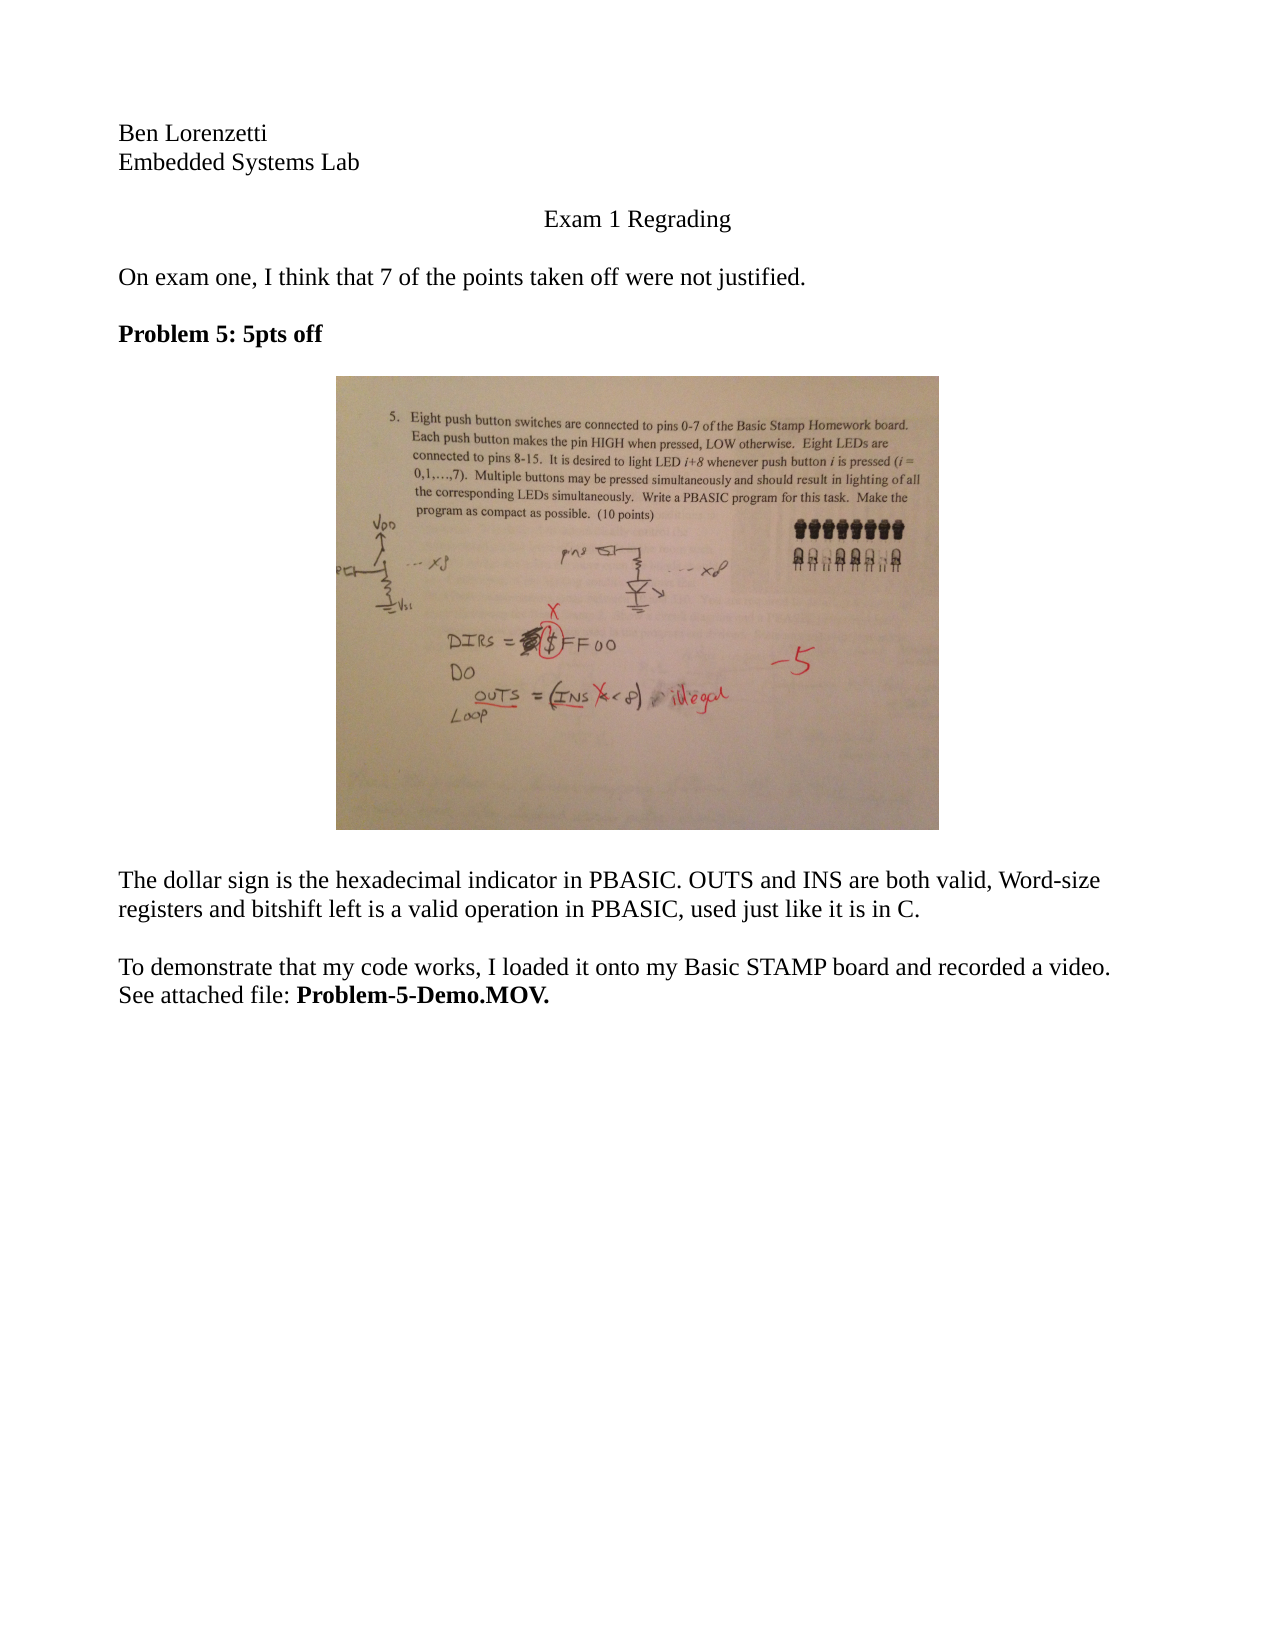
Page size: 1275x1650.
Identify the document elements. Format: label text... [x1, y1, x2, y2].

text On exam one, I think that 7 of the points taken off were not justified. [118, 262, 1157, 291]
text See attached file: Problem-5-Demo.MOV. [118, 981, 1157, 1009]
text To demonstrate that my code works, I loaded it onto my Basic STAMP board and recorded a video. [118, 952, 1157, 981]
text The dollar sign is the hexadecimal indicator in PBASIC. OUTS and INS are both valid, Word-size registers and bitshift left is a valid operation in PBASIC, used just like it is in C. [118, 866, 1157, 923]
picture [336, 376, 939, 830]
text Ben Lorenzetti [118, 118, 1157, 147]
text Problem 5: 5pts off [118, 319, 1157, 348]
text Embedded Systems Lab [118, 147, 1157, 176]
text Exam 1 Regrading [118, 204, 1157, 233]
